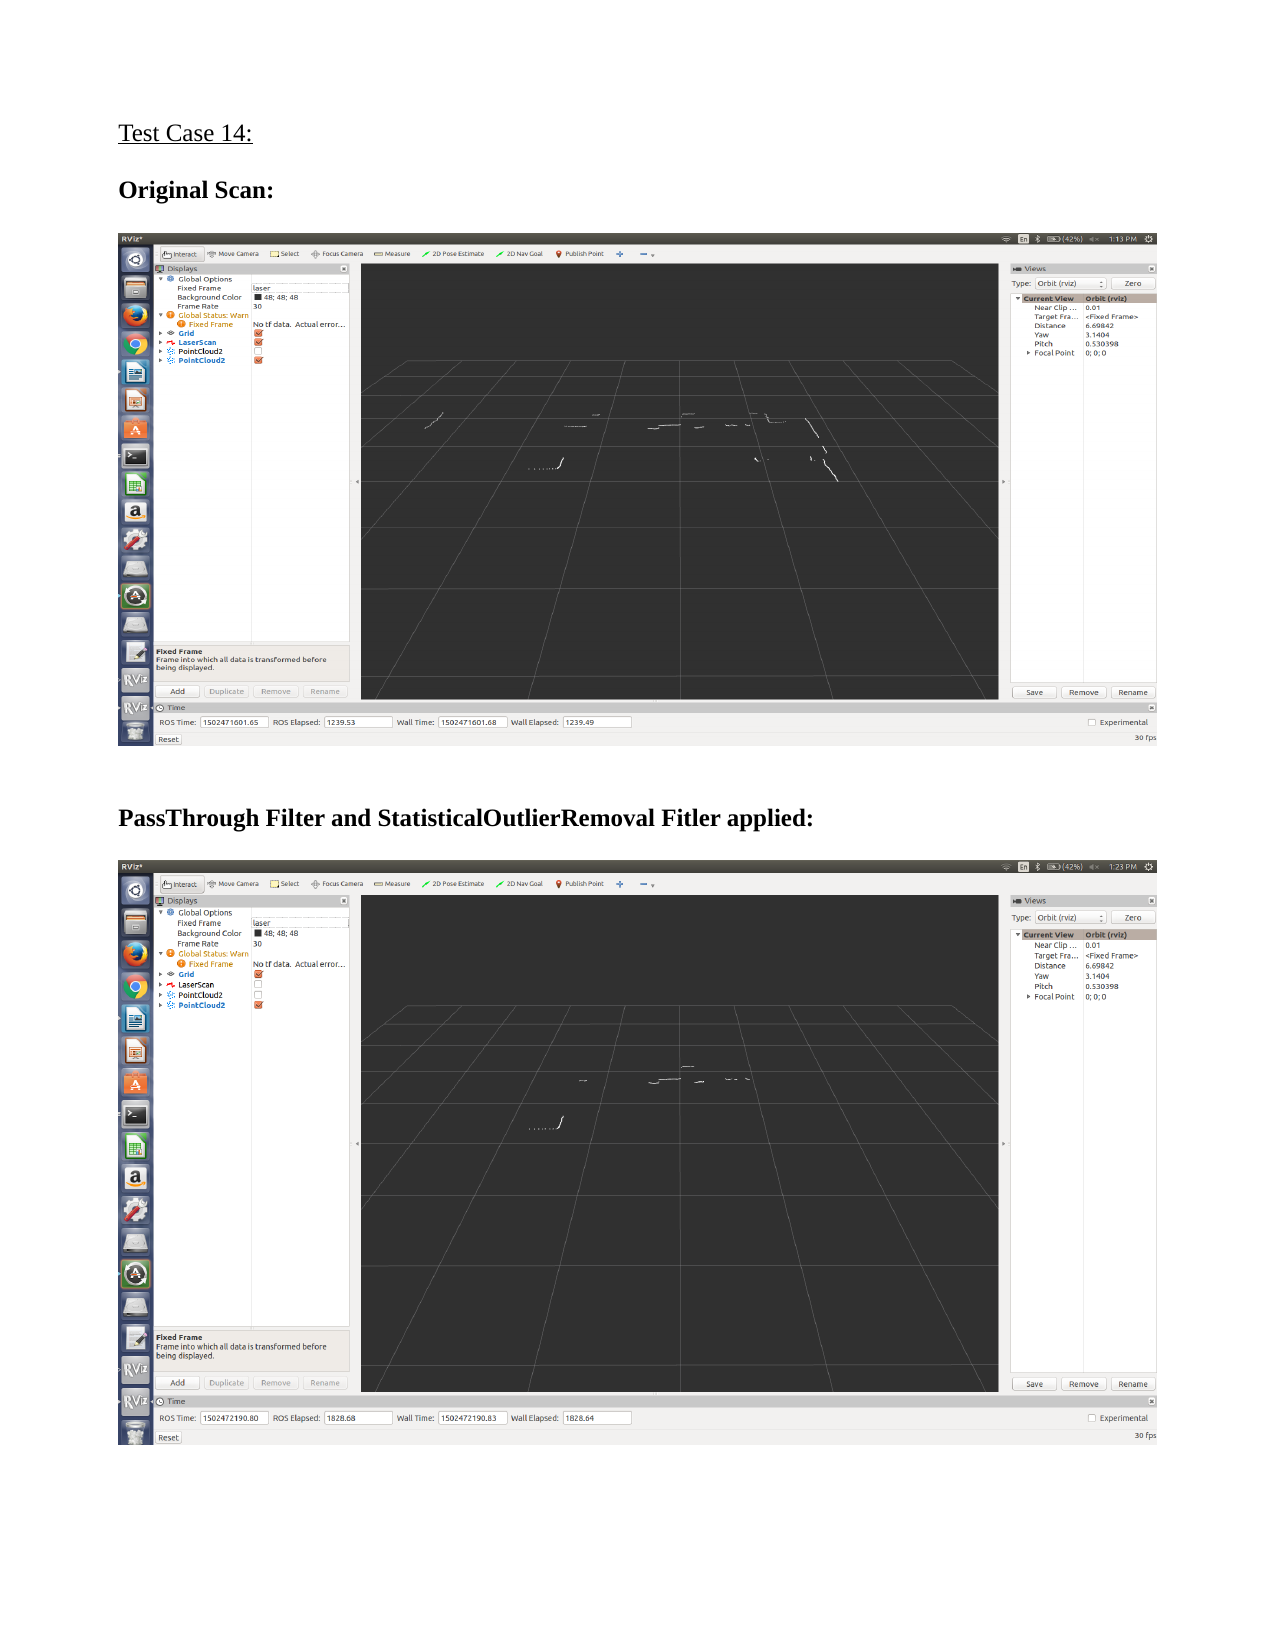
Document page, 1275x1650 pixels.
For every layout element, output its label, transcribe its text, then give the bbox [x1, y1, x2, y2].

text PassThrough Filter and StatisticalOutlierRemoval Fitler applied: [118, 803, 1157, 832]
text Original Scan: [118, 176, 1157, 204]
text Test Case 14: [118, 118, 1157, 147]
picture [118, 860, 1157, 1445]
picture [118, 233, 1157, 746]
